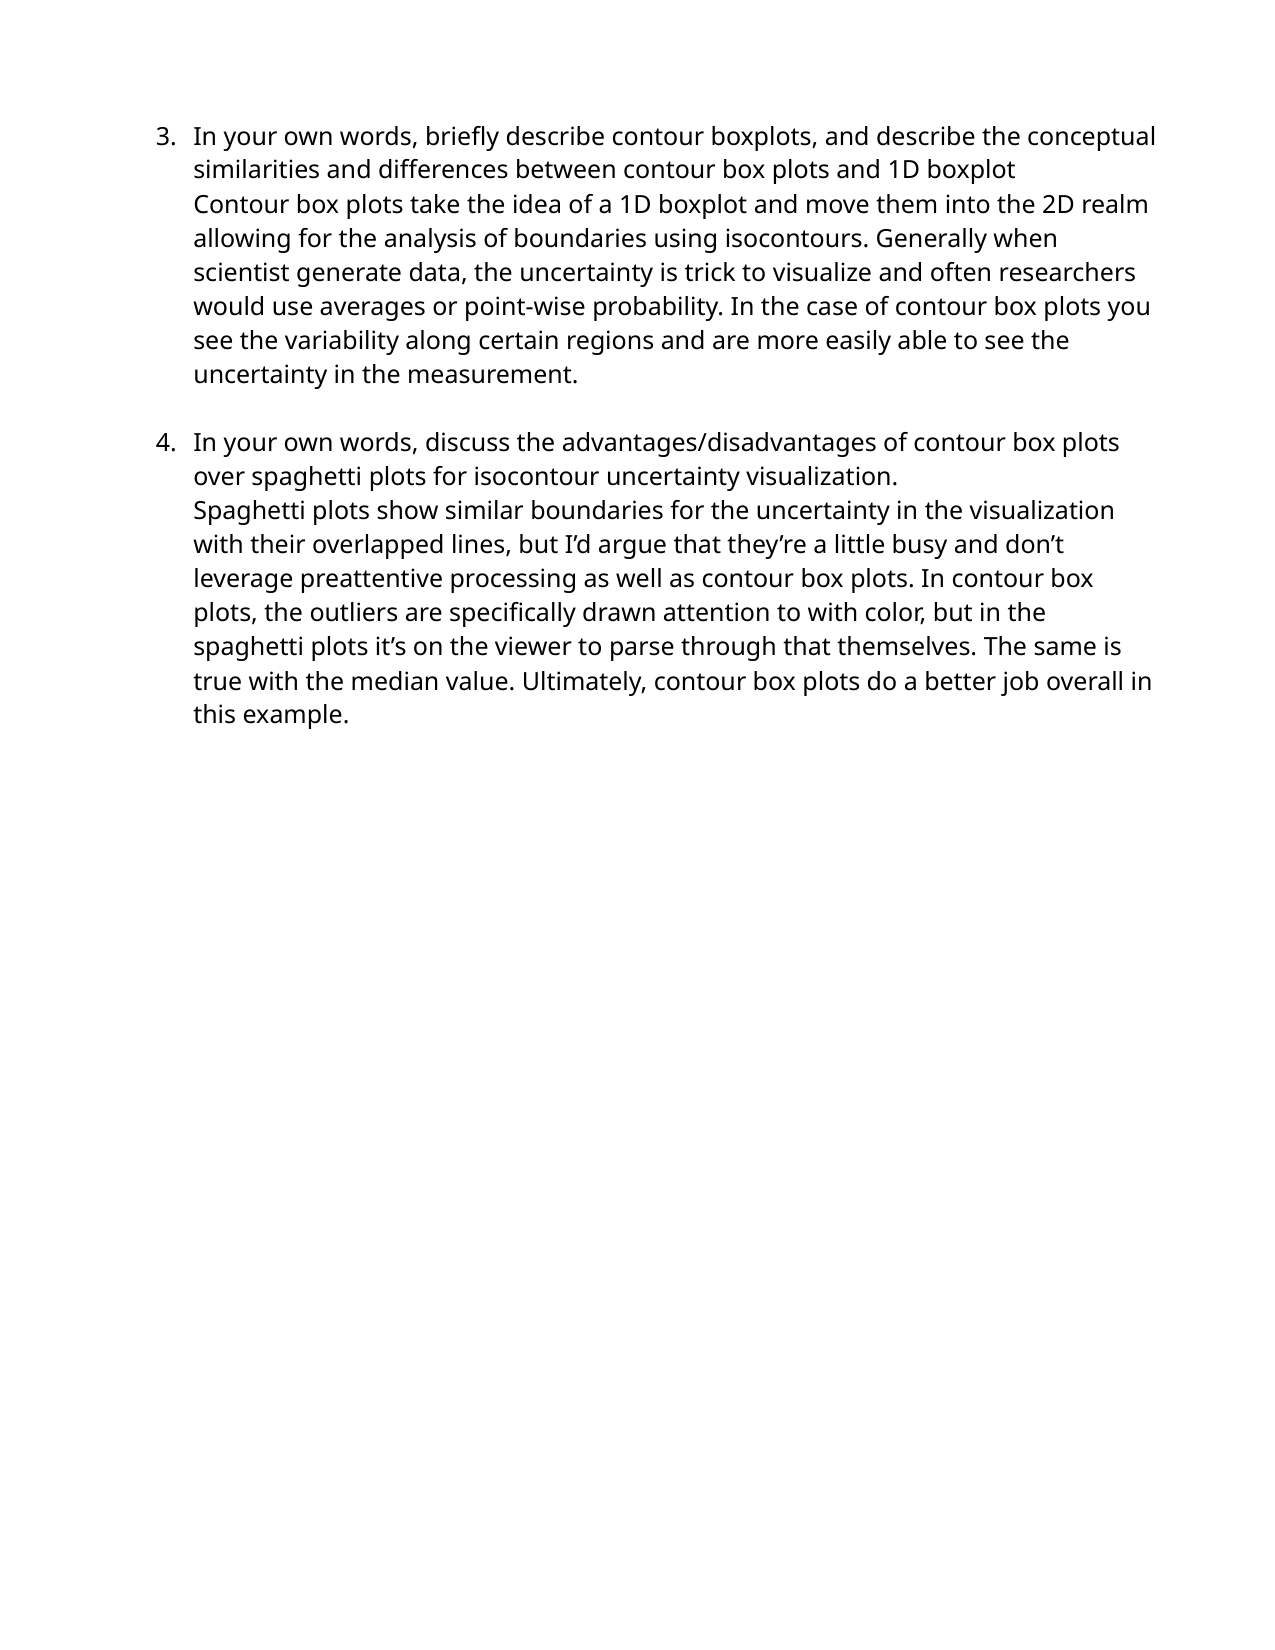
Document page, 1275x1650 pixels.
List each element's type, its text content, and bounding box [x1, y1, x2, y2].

list Spaghetti plots show similar boundaries for the uncertainty in the visualization with their overlapped lines, but I’d argue that they’re a little busy and don’t leverage preattentive processing as well as contour box plots. In contour box plots, the outliers are specifically drawn attention to with color, but in the spaghetti plots it’s on the viewer to parse through that themselves. The same is true with the median value. Ultimately, contour box plots do a better job overall in this example. [156, 493, 1157, 731]
list In your own words, briefly describe contour boxplots, and describe the conceptual similarities and differences between contour box plots and 1D boxplot [156, 118, 1157, 186]
list Contour box plots take the idea of a 1D boxplot and move them into the 2D realm allowing for the analysis of boundaries using isocontours. Generally when scientist generate data, the uncertainty is trick to visualize and often researchers would use averages or point-wise probability. In the case of contour box plots you see the variability along certain regions and are more easily able to see the uncertainty in the measurement. [156, 186, 1157, 391]
list In your own words, discuss the advantages/disadvantages of contour box plots over spaghetti plots for isocontour uncertainty visualization. [156, 425, 1157, 493]
